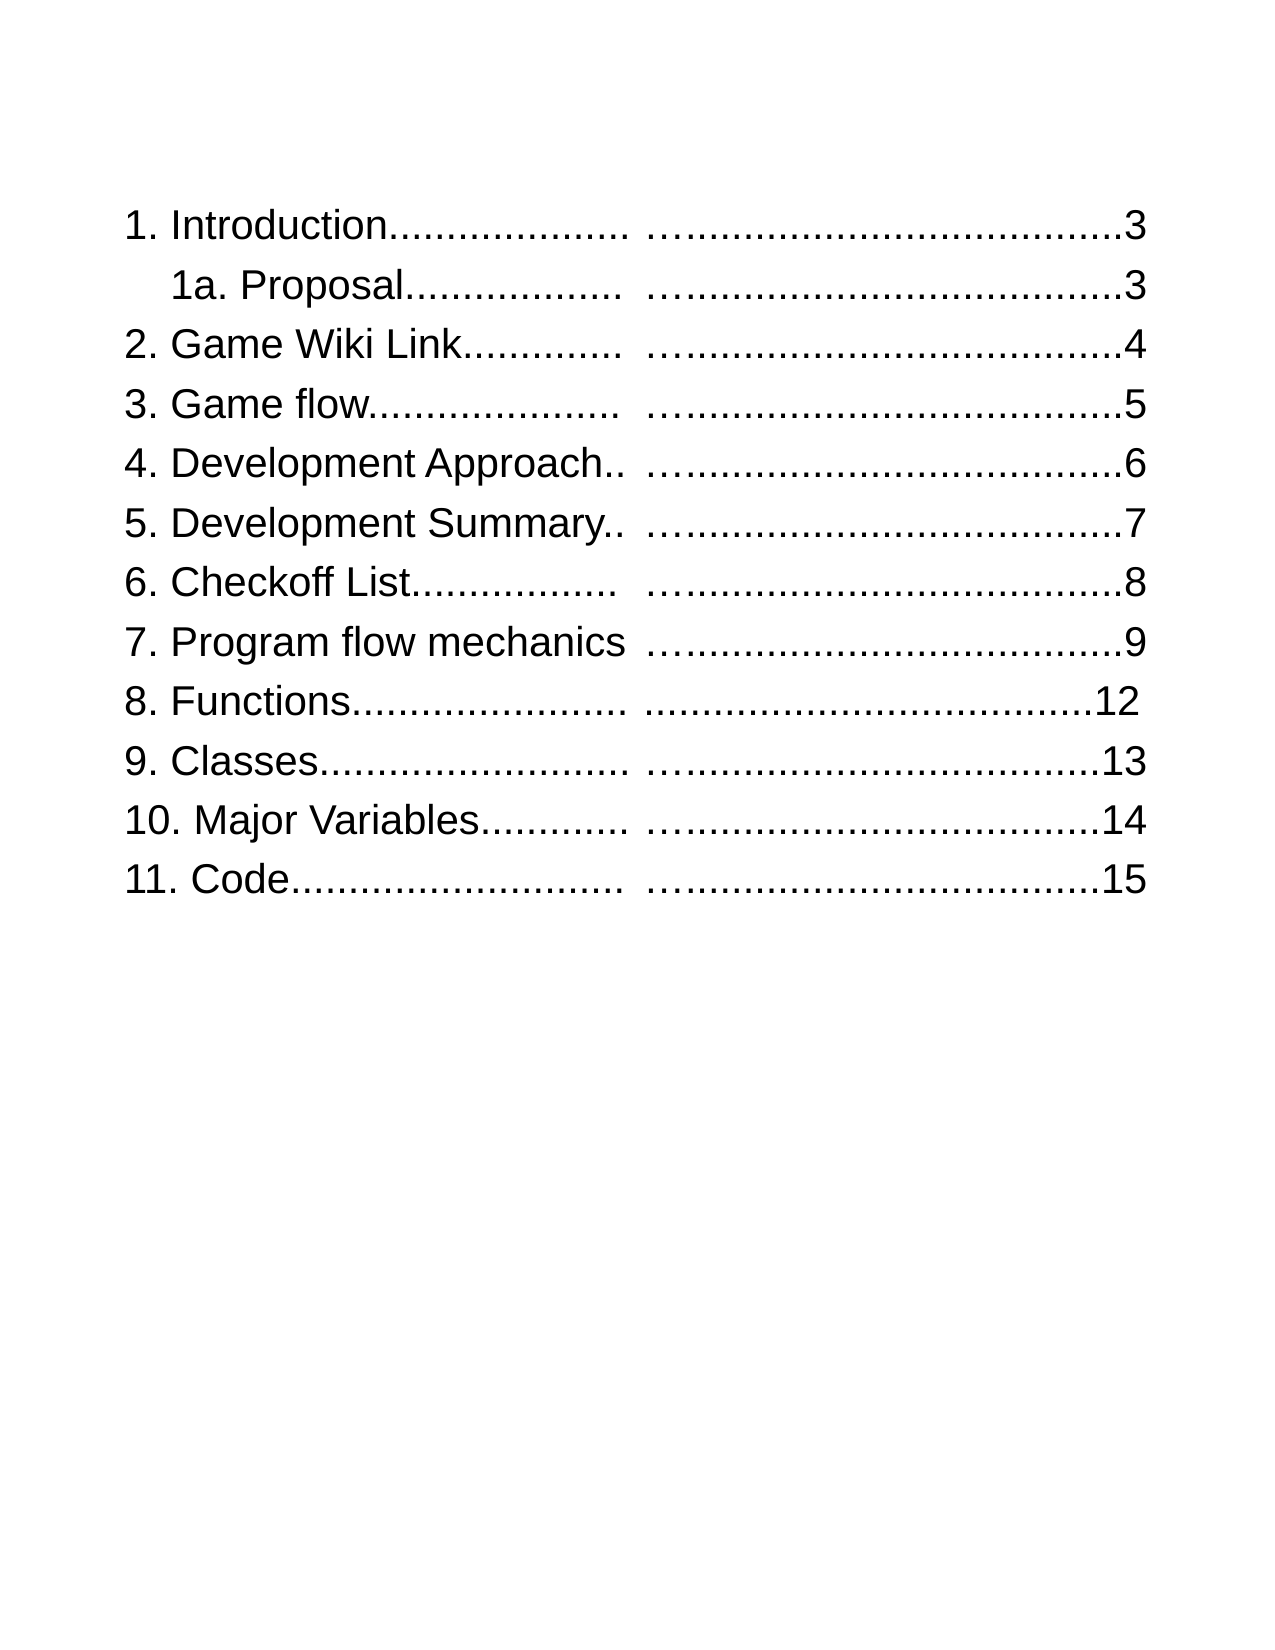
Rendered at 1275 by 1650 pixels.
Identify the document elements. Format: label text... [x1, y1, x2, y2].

table_cell 10. Major Variables............. [119, 791, 637, 849]
table_cell .......................................12 [638, 672, 1157, 730]
table_cell …....................................14 [638, 791, 1157, 849]
table_cell …......................................6 [638, 434, 1157, 492]
table_cell …....................................13 [638, 731, 1157, 789]
table_cell …....................................15 [638, 850, 1157, 908]
table_cell …......................................7 [638, 493, 1157, 552]
table_cell 7. Program flow mechanics [119, 612, 637, 671]
table_cell 1a. Proposal................... [119, 255, 637, 314]
table_cell …......................................9 [638, 612, 1157, 671]
table_cell 9. Classes........................... [119, 731, 637, 789]
table_cell 4. Development Approach.. [119, 434, 637, 492]
table_cell 6. Checkoff List.................. [119, 553, 637, 611]
table_header …......................................3 [638, 196, 1157, 254]
table_cell …......................................4 [638, 315, 1157, 373]
table_cell 5. Development Summary.. [119, 493, 637, 552]
table_cell 2. Game Wiki Link.............. [119, 315, 637, 373]
table_cell 8. Functions........................ [119, 672, 637, 730]
table_cell …......................................5 [638, 374, 1157, 433]
table_cell 11. Code............................. [119, 850, 637, 908]
table_cell …......................................8 [638, 553, 1157, 611]
table_cell 3. Game flow...................... [119, 374, 637, 433]
table_header 1. Introduction..................... [119, 196, 637, 254]
table_cell …......................................3 [638, 255, 1157, 314]
